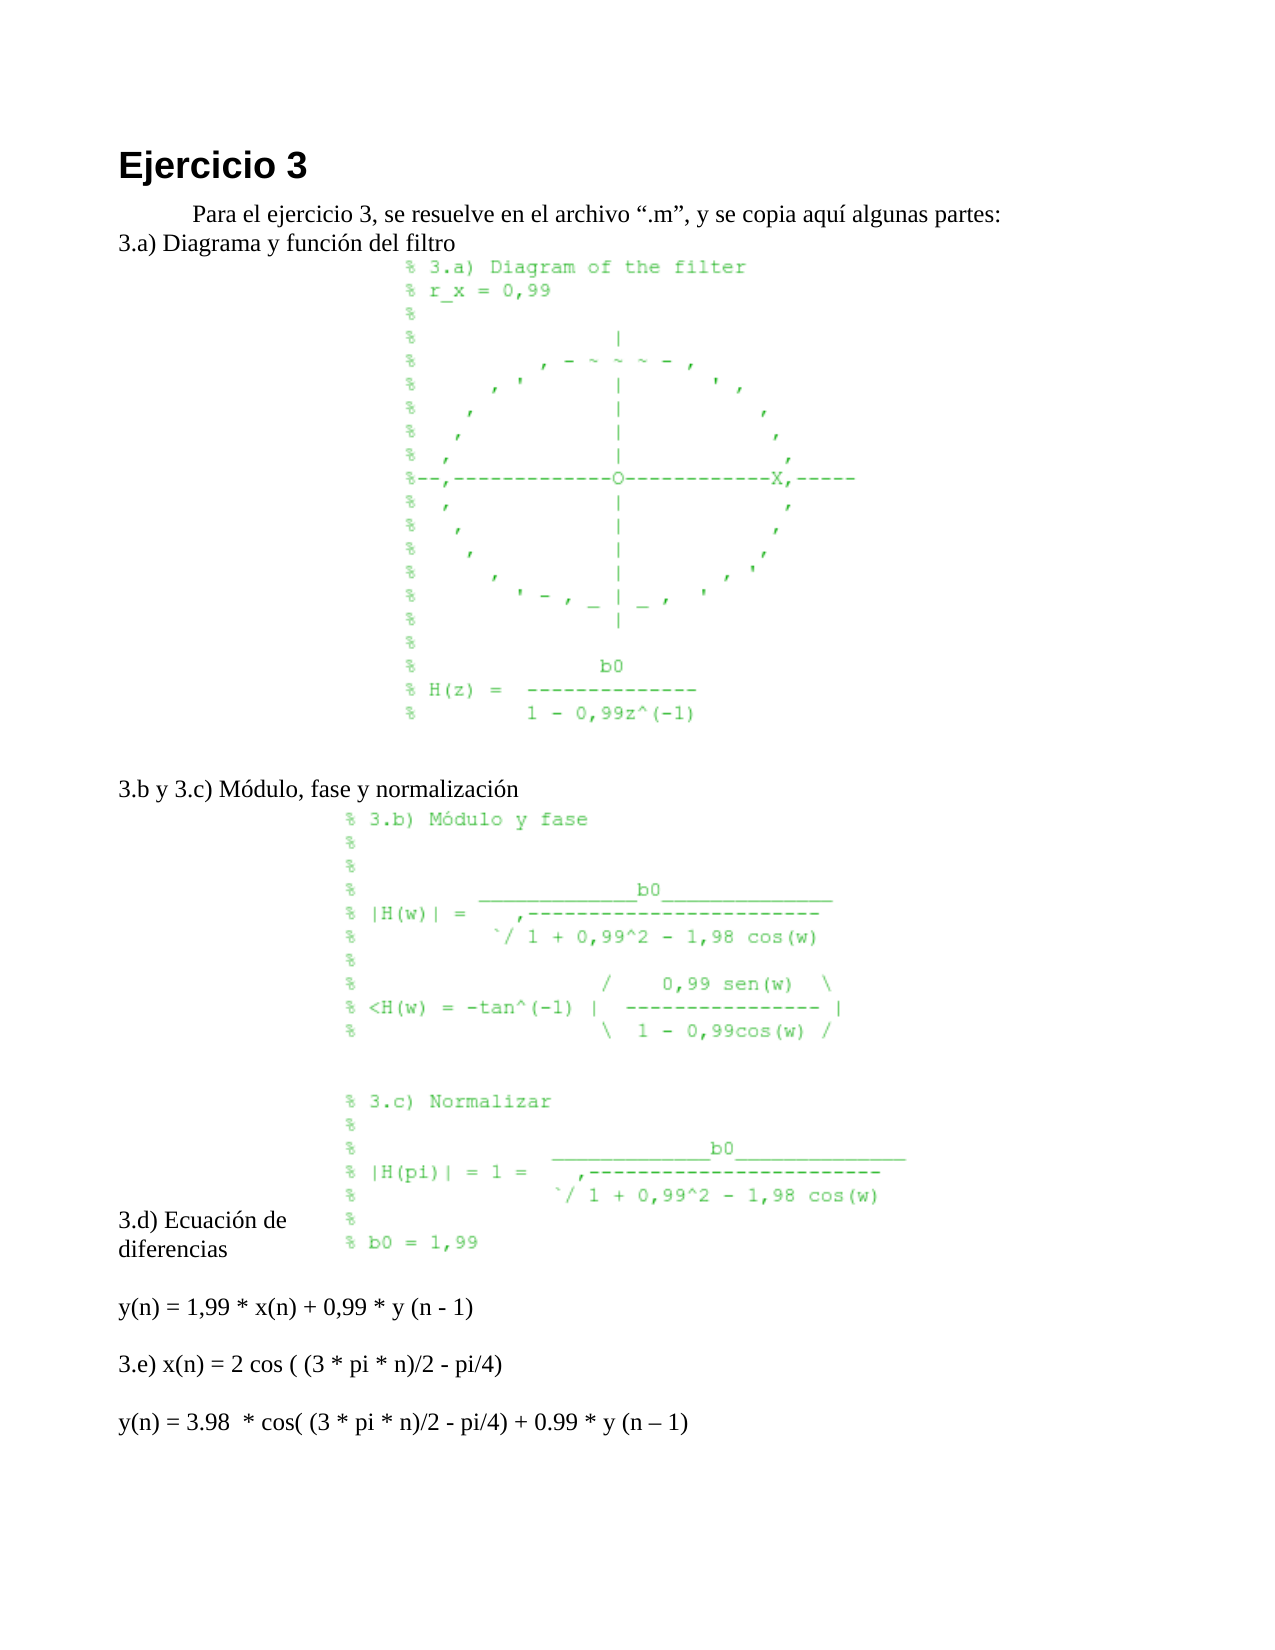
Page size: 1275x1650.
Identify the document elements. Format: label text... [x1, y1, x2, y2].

text y(n) = 1,99 * x(n) + 0,99 * y (n - 1) [118, 1292, 1157, 1321]
subtitle Ejercicio 3 [118, 143, 1157, 187]
picture [343, 803, 932, 1266]
picture [403, 256, 872, 757]
text [932, 1206, 1157, 1263]
text y(n) = 3.98 * cos( (3 * pi * n)/2 - pi/4) + 0.99 * y (n – 1) [118, 1407, 1157, 1436]
text 3.d) Ecuación de diferencias [118, 1206, 343, 1263]
text Para el ejercicio 3, se resuelve en el archivo “.m”, y se copia aquí algunas partes: [118, 199, 1157, 228]
text 3.e) x(n) = 2 cos ( (3 * pi * n)/2 - pi/4) [118, 1349, 1157, 1378]
text 3.a) Diagrama y función del filtro [118, 228, 1157, 257]
text 3.b y 3.c) Módulo, fase y normalización [118, 774, 1157, 803]
